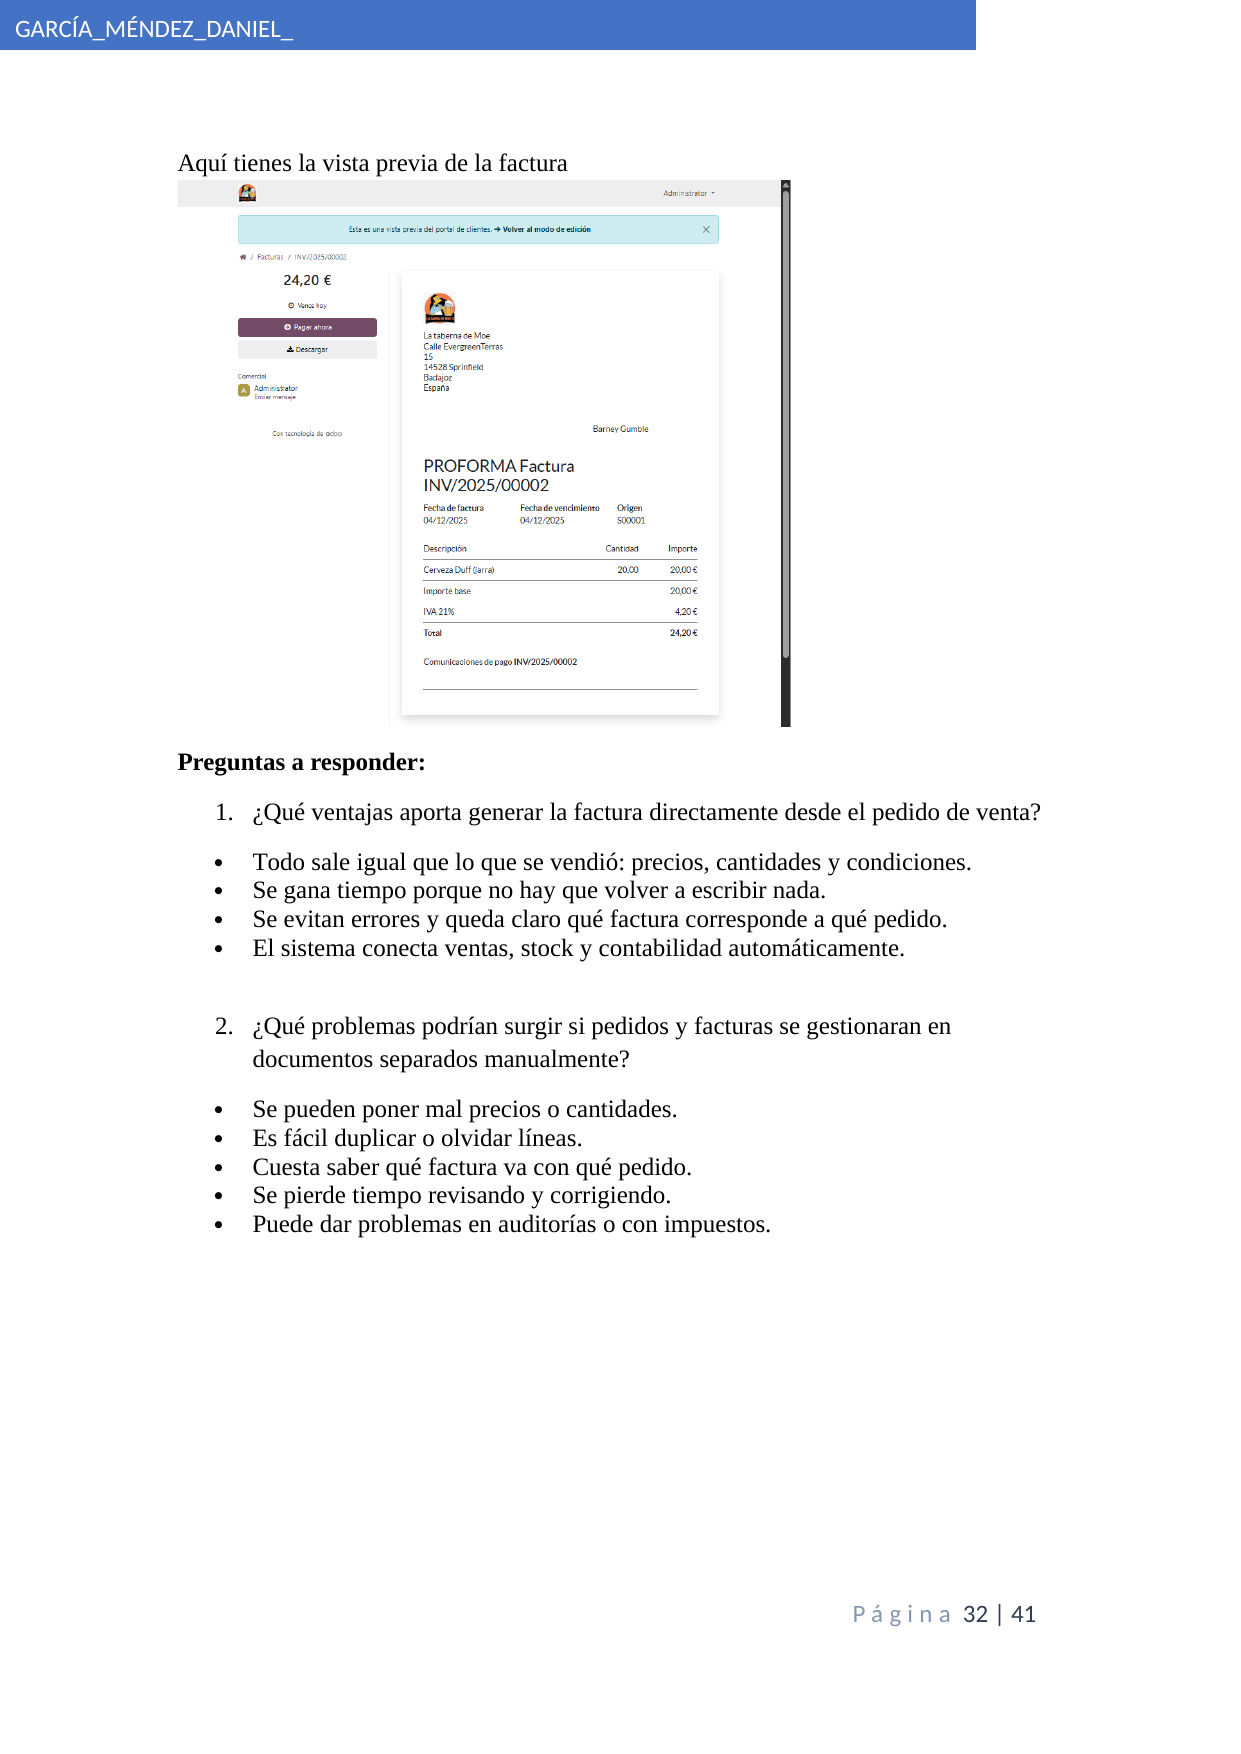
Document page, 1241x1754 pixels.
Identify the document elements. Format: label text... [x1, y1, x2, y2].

list Cuesta saber qué factura va con qué pedido. [215, 1152, 1063, 1180]
list Es fácil duplicar o olvidar líneas. [215, 1123, 1063, 1152]
list Se gana tiempo porque no hay que volver a escribir nada. [215, 875, 1063, 904]
list Se evitan errores y queda claro qué factura corresponde a qué pedido. [215, 904, 1063, 933]
list Se pierde tiempo revisando y corrigiendo. [215, 1180, 1063, 1209]
list Se pueden poner mal precios o cantidades. [215, 1094, 1063, 1123]
list ¿Qué ventajas aporta generar la factura directamente desde el pedido de venta? [215, 797, 1063, 826]
text Preguntas a responder: [177, 747, 1063, 776]
text Aquí tienes la vista previa de la factura [177, 148, 1063, 726]
list ¿Qué problemas podrían surgir si pedidos y facturas se gestionaran en documentos separados manualmente? [215, 1011, 1063, 1073]
list El sistema conecta ventas, stock y contabilidad automáticamente. [215, 933, 1063, 962]
list Todo sale igual que lo que se vendió: precios, cantidades y condiciones. [215, 847, 1063, 875]
list Puede dar problemas en auditorías o con impuestos. [215, 1209, 1063, 1238]
